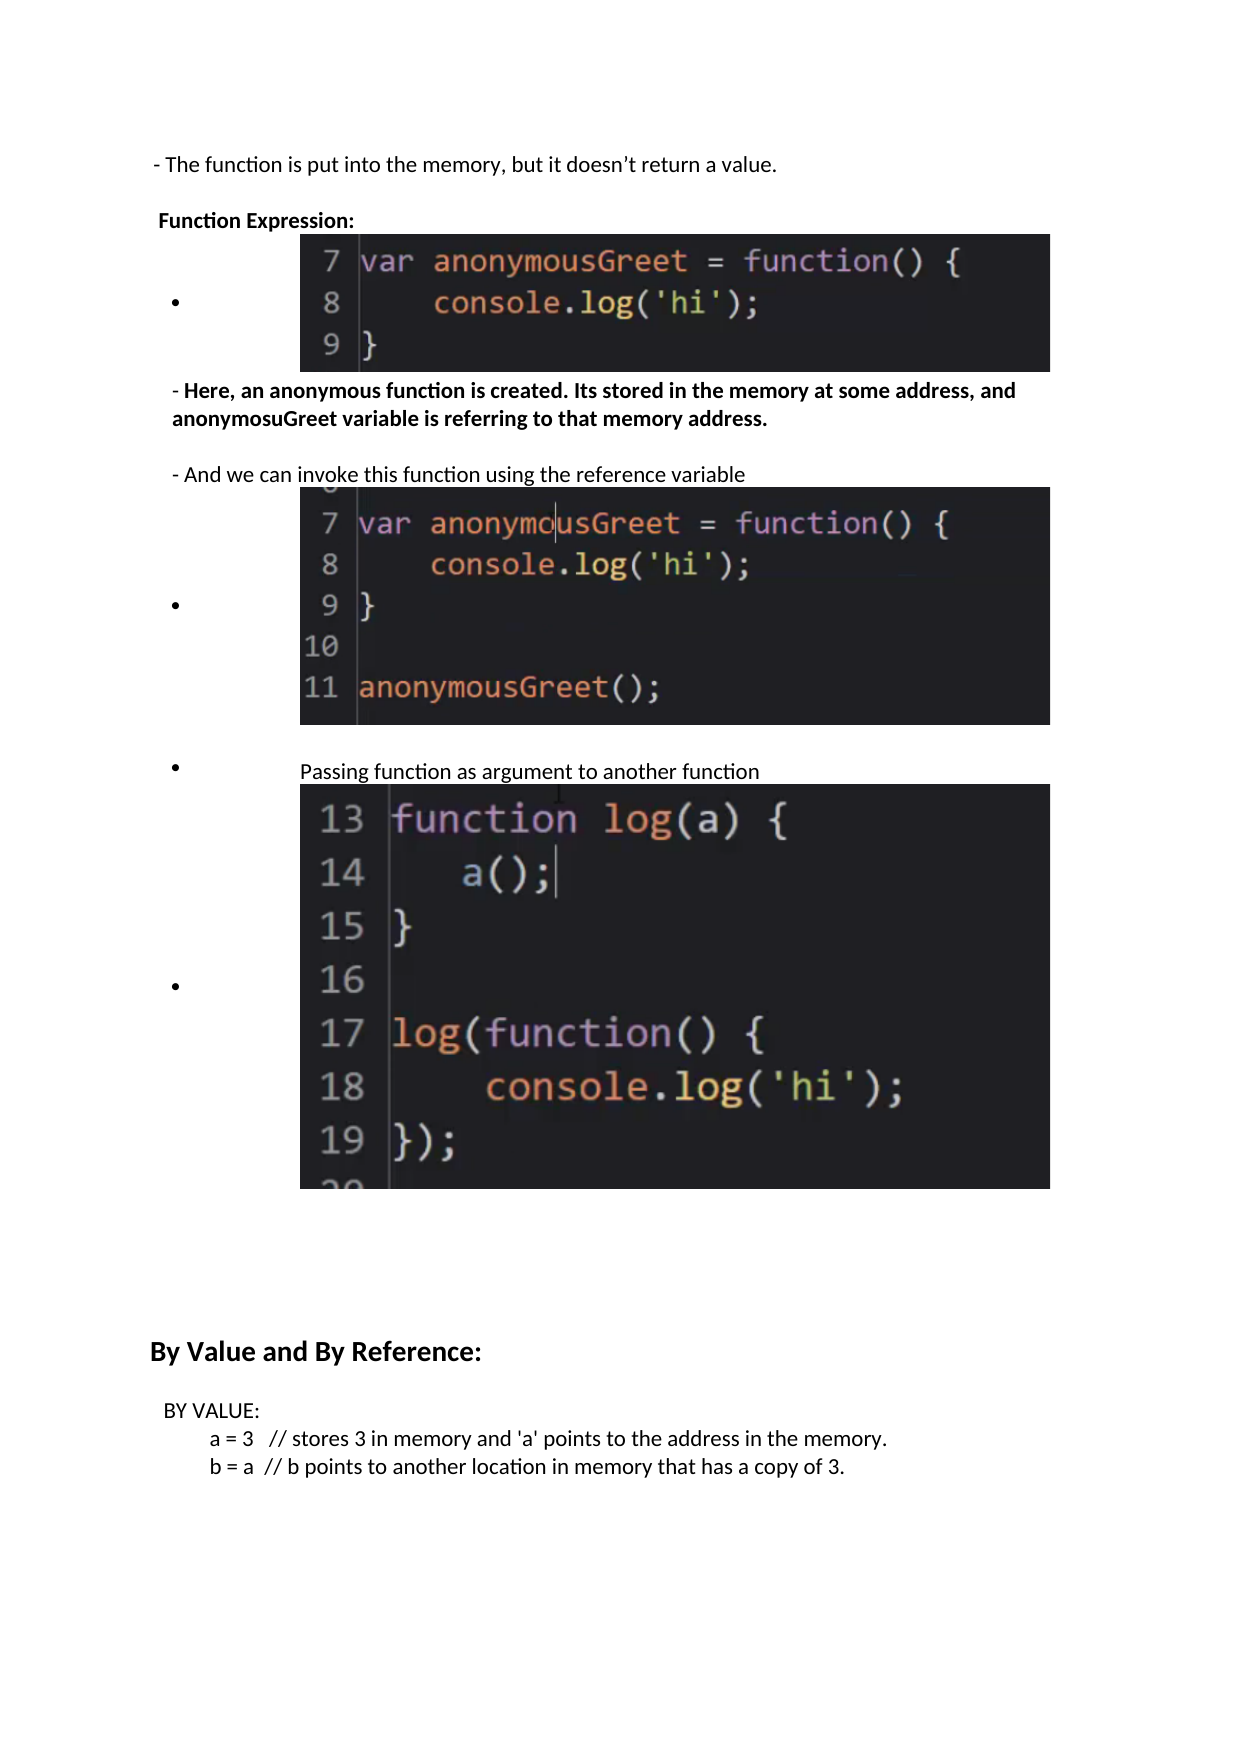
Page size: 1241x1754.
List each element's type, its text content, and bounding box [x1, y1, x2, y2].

picture [300, 784, 1050, 1189]
text a = 3 // stores 3 in memory and 'a' points to the address in the memory. [209, 1424, 1090, 1452]
text BY VALUE: [153, 1396, 1090, 1424]
list - And we can invoke this function using the reference variable [172, 460, 1090, 488]
text - The function is put into the memory, but it doesn’t return a value. [153, 150, 1090, 178]
list Passing function as argument to another function [172, 757, 1090, 785]
text b = a // b points to another location in memory that has a copy of 3. [209, 1452, 1090, 1480]
list - Here, an anonymous function is created. Its stored in the memory at some address, and anonymosuGreet variable is referring to that memory address. [172, 376, 1090, 432]
text Function Expression: [153, 206, 1090, 234]
picture [300, 234, 1050, 372]
list By Value and By Reference: [150, 1333, 1090, 1368]
picture [300, 487, 1050, 725]
